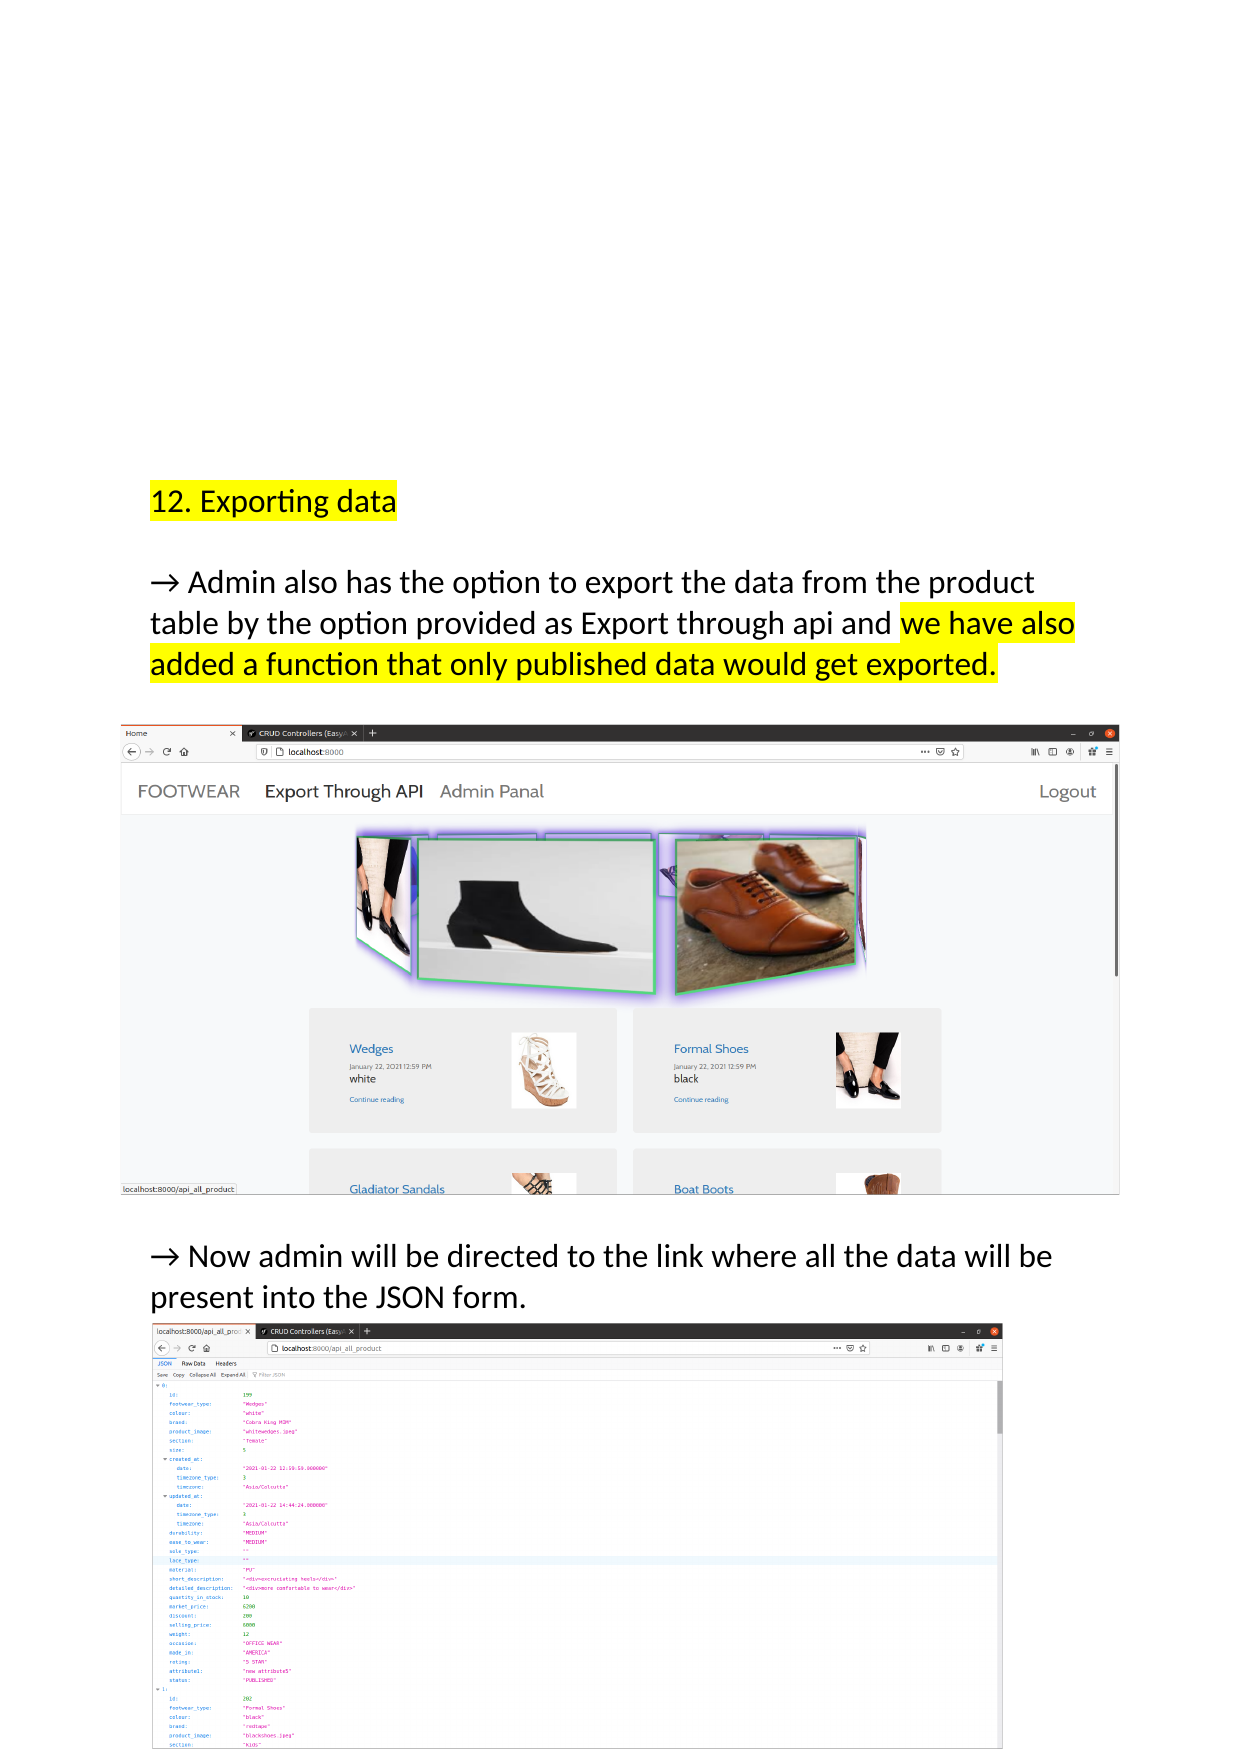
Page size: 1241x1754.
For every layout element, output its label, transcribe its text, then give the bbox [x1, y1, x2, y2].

picture [120, 724, 1120, 1195]
picture [152, 1323, 1003, 1749]
list → Now admin will be directed to the link where all the data will be present into the JSON form. [150, 1235, 1090, 1317]
list 12. Exporting data [150, 480, 1090, 521]
list → Admin also has the option to export the data from the product table by the option provided as Export through api and we have also added a function that only published data would get exported. [150, 561, 1090, 683]
